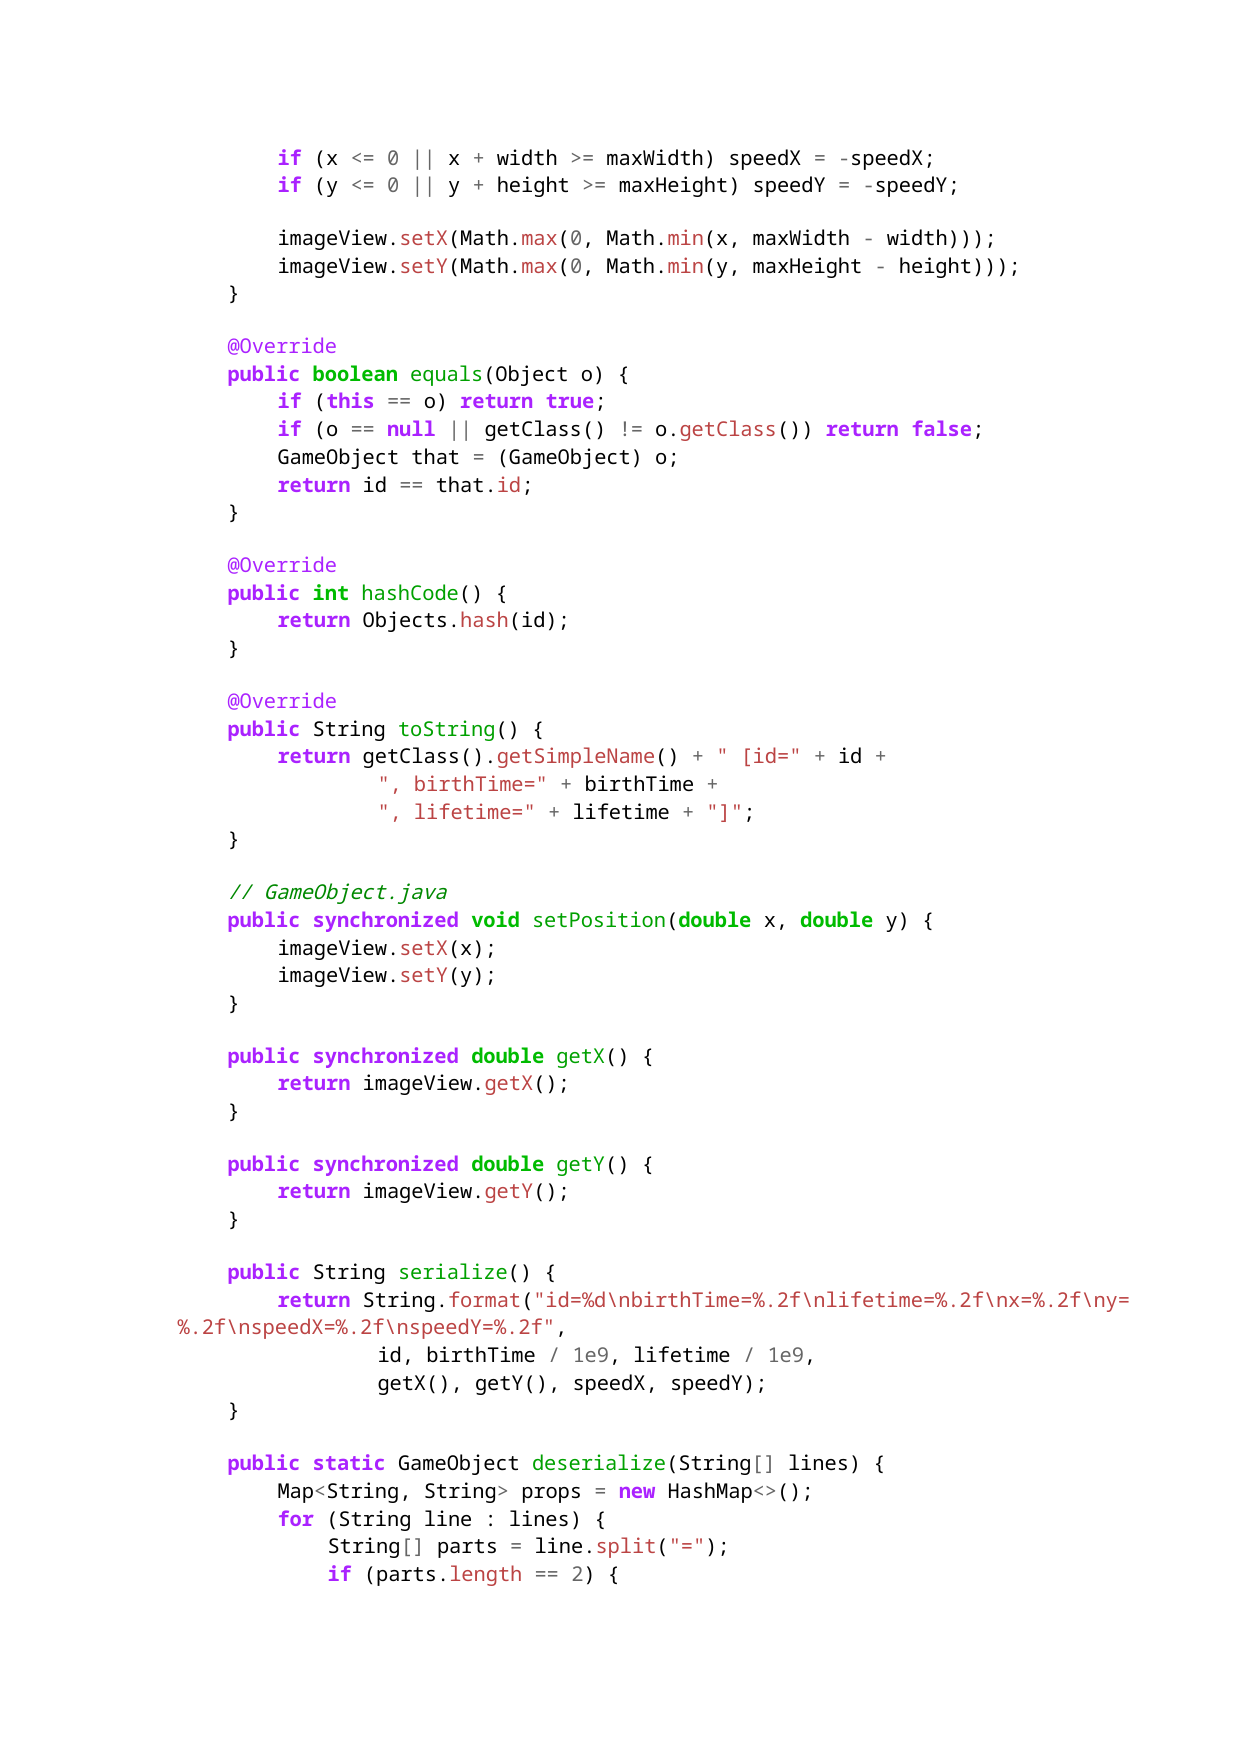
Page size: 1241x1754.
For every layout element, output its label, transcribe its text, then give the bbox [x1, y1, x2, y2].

text } [177, 825, 1152, 853]
text return String.format("id=%d\nbirthTime=%.2f\nlifetime=%.2f\nx=%.2f\ny=%.2f\nspeedX=%.2f\nspeedY=%.2f", [177, 1285, 1152, 1341]
text } [177, 498, 1152, 526]
text @Override [177, 332, 1152, 359]
text String[] parts = line.split("="); [177, 1532, 1152, 1559]
text ", lifetime=" + lifetime + "]"; [177, 797, 1152, 825]
text ", birthTime=" + birthTime + [177, 769, 1152, 797]
text @Override [177, 551, 1152, 578]
text return Objects.hash(id); [177, 606, 1152, 634]
text } [177, 279, 1152, 307]
text if (this == o) return true; [177, 387, 1152, 415]
text @Override [177, 686, 1152, 714]
text public boolean equals(Object o) { [177, 359, 1152, 387]
text Map<String, String> props = new HashMap<>(); [177, 1476, 1152, 1504]
text if (o == null || getClass() != o.getClass()) return false; [177, 415, 1152, 442]
text if (x <= 0 || x + width >= maxWidth) speedX = -speedX; [177, 143, 1152, 171]
text // GameObject.java [177, 878, 1152, 905]
text } [177, 1396, 1152, 1424]
text GameObject that = (GameObject) o; [177, 442, 1152, 470]
text imageView.setY(Math.max(0, Math.min(y, maxHeight - height))); [177, 251, 1152, 279]
text if (parts.length == 2) { [177, 1559, 1152, 1587]
text for (String line : lines) { [177, 1504, 1152, 1532]
text public String serialize() { [177, 1257, 1152, 1285]
text public int hashCode() { [177, 578, 1152, 606]
text } [177, 634, 1152, 661]
text return imageView.getY(); [177, 1177, 1152, 1205]
text getX(), getY(), speedX, speedY); [177, 1368, 1152, 1396]
text public synchronized double getX() { [177, 1041, 1152, 1069]
text } [177, 1205, 1152, 1232]
text public static GameObject deserialize(String[] lines) { [177, 1449, 1152, 1476]
text id, birthTime / 1e9, lifetime / 1e9, [177, 1341, 1152, 1368]
text public synchronized double getY() { [177, 1149, 1152, 1177]
text public String toString() { [177, 714, 1152, 742]
text imageView.setX(x); [177, 933, 1152, 961]
text public synchronized void setPosition(double x, double y) { [177, 905, 1152, 933]
text return getClass().getSimpleName() + " [id=" + id + [177, 742, 1152, 769]
text return imageView.getX(); [177, 1069, 1152, 1097]
text imageView.setX(Math.max(0, Math.min(x, maxWidth - width))); [177, 223, 1152, 251]
text imageView.setY(y); [177, 961, 1152, 988]
text } [177, 988, 1152, 1016]
text } [177, 1097, 1152, 1124]
text return id == that.id; [177, 470, 1152, 498]
text if (y <= 0 || y + height >= maxHeight) speedY = -speedY; [177, 171, 1152, 198]
